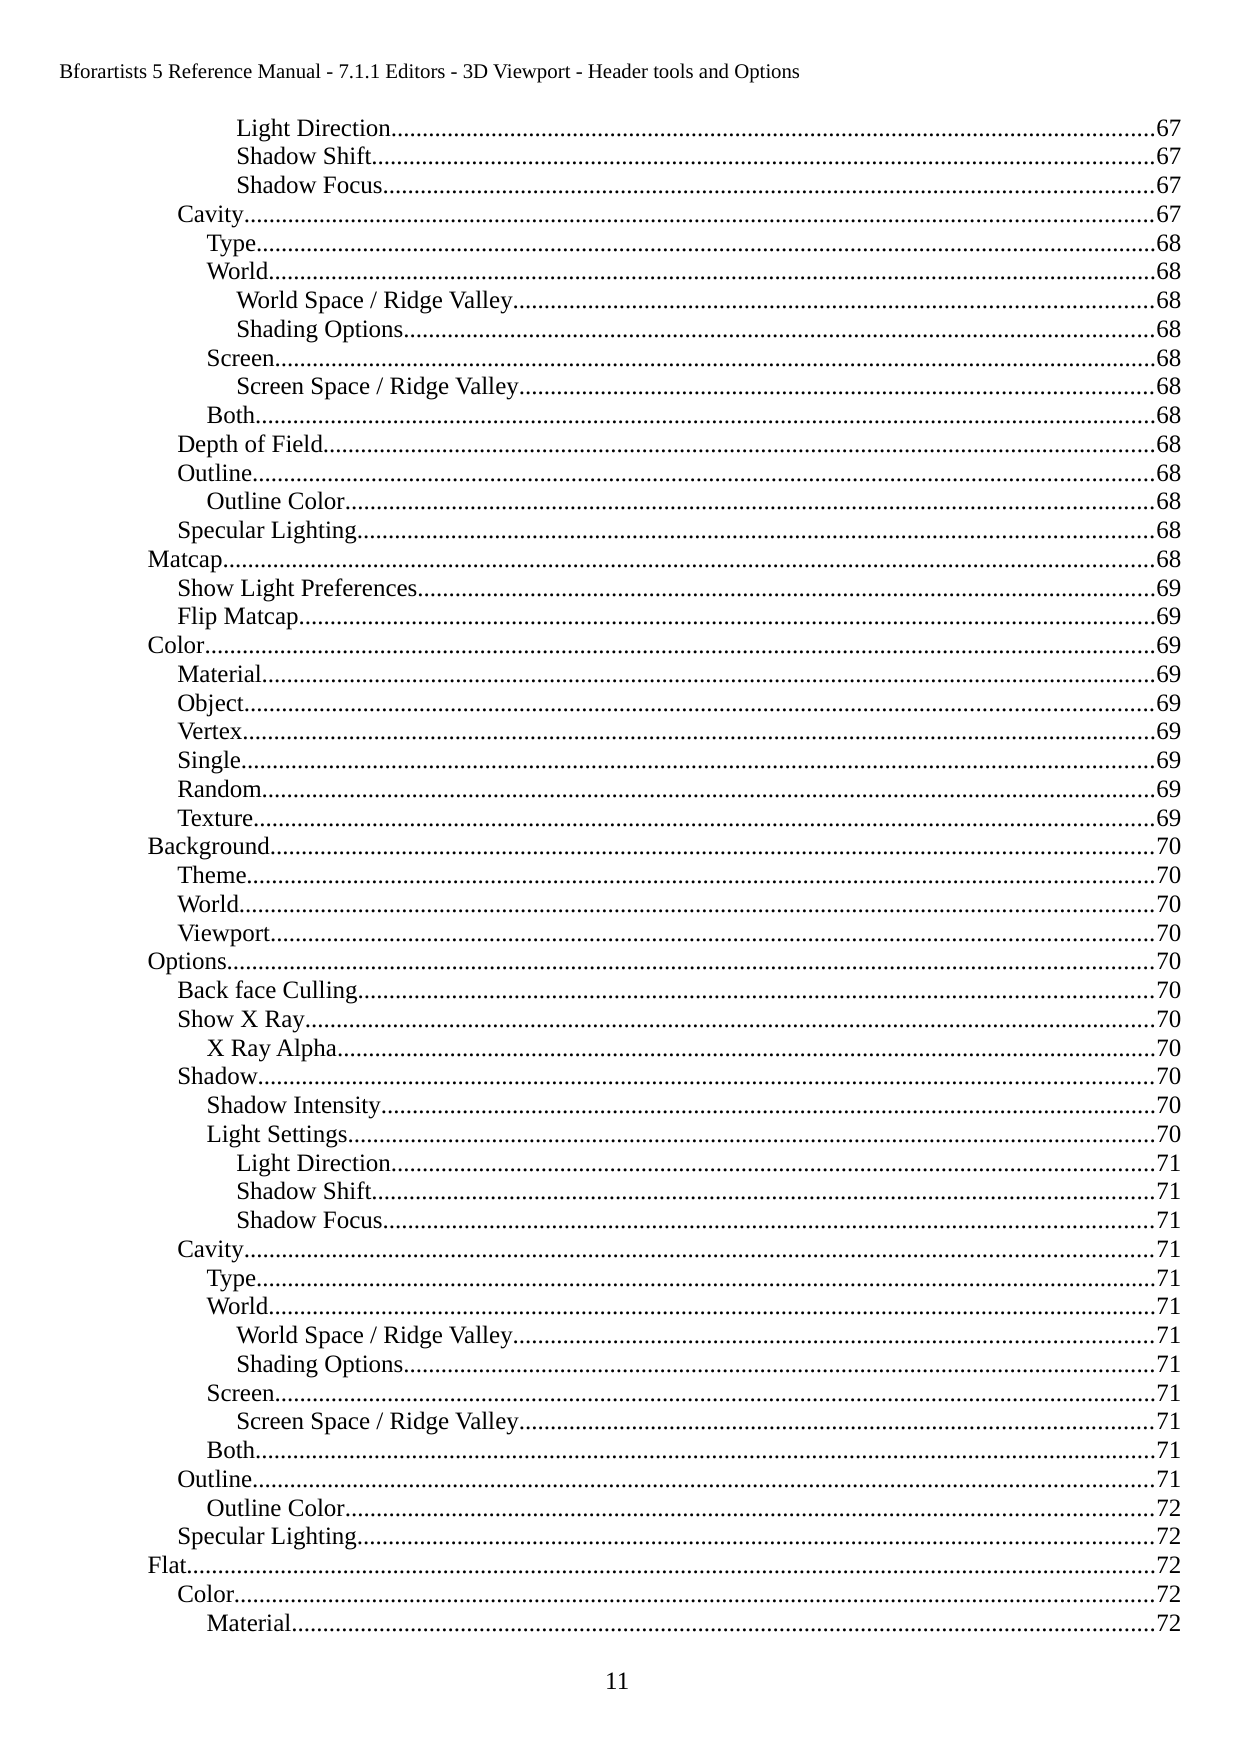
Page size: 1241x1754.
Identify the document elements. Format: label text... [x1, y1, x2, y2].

text World Space / Ridge Valley 71 [236, 1320, 1181, 1349]
text Vertex 69 [177, 716, 1181, 745]
text Options 70 [147, 946, 1181, 975]
text Matcap 68 [147, 544, 1181, 573]
text Type 71 [206, 1263, 1181, 1291]
text Material 69 [177, 659, 1181, 688]
text Flat 72 [147, 1550, 1181, 1579]
text Material 72 [206, 1608, 1181, 1636]
text X Ray Alpha 70 [206, 1033, 1181, 1061]
text Outline 71 [177, 1464, 1181, 1493]
text Theme 70 [177, 860, 1181, 889]
text Shading Options 68 [236, 314, 1181, 343]
text Outline Color 72 [206, 1493, 1181, 1521]
text Screen 71 [206, 1378, 1181, 1406]
text Object 69 [177, 688, 1181, 716]
text Color 72 [177, 1579, 1181, 1608]
text Shadow Shift 71 [236, 1176, 1181, 1205]
text Outline Color 68 [206, 486, 1181, 515]
text Light Direction 67 [236, 113, 1181, 141]
text Back face Culling 70 [177, 975, 1181, 1004]
text Both 68 [206, 400, 1181, 429]
text Shadow 70 [177, 1061, 1181, 1090]
text Shading Options 71 [236, 1349, 1181, 1378]
text Specular Lighting 72 [177, 1521, 1181, 1550]
text Random 69 [177, 774, 1181, 803]
text Shadow Focus 71 [236, 1205, 1181, 1234]
text Screen Space / Ridge Valley 71 [236, 1406, 1181, 1435]
text Background 70 [147, 831, 1181, 860]
text Texture 69 [177, 803, 1181, 831]
text Cavity 67 [177, 199, 1181, 228]
text Color 69 [147, 630, 1181, 659]
text World 70 [177, 889, 1181, 918]
text Screen Space / Ridge Valley 68 [236, 371, 1181, 400]
text Screen 68 [206, 343, 1181, 371]
text Shadow Focus 67 [236, 170, 1181, 199]
text Depth of Field 68 [177, 429, 1181, 458]
text Light Settings 70 [206, 1119, 1181, 1148]
text Shadow Shift 67 [236, 141, 1181, 170]
text Type 68 [206, 228, 1181, 256]
text Show Light Preferences 69 [177, 573, 1181, 601]
text Show X Ray 70 [177, 1004, 1181, 1033]
text Outline 68 [177, 458, 1181, 486]
text Flip Matcap 69 [177, 601, 1181, 630]
text Cavity 71 [177, 1234, 1181, 1263]
text World 71 [206, 1291, 1181, 1320]
text World 68 [206, 256, 1181, 285]
text Viewport 70 [177, 918, 1181, 946]
text Single 69 [177, 745, 1181, 774]
text Light Direction 71 [236, 1148, 1181, 1176]
text Shadow Intensity 70 [206, 1090, 1181, 1119]
text Specular Lighting 68 [177, 515, 1181, 544]
text Both 71 [206, 1435, 1181, 1464]
text World Space / Ridge Valley 68 [236, 285, 1181, 314]
